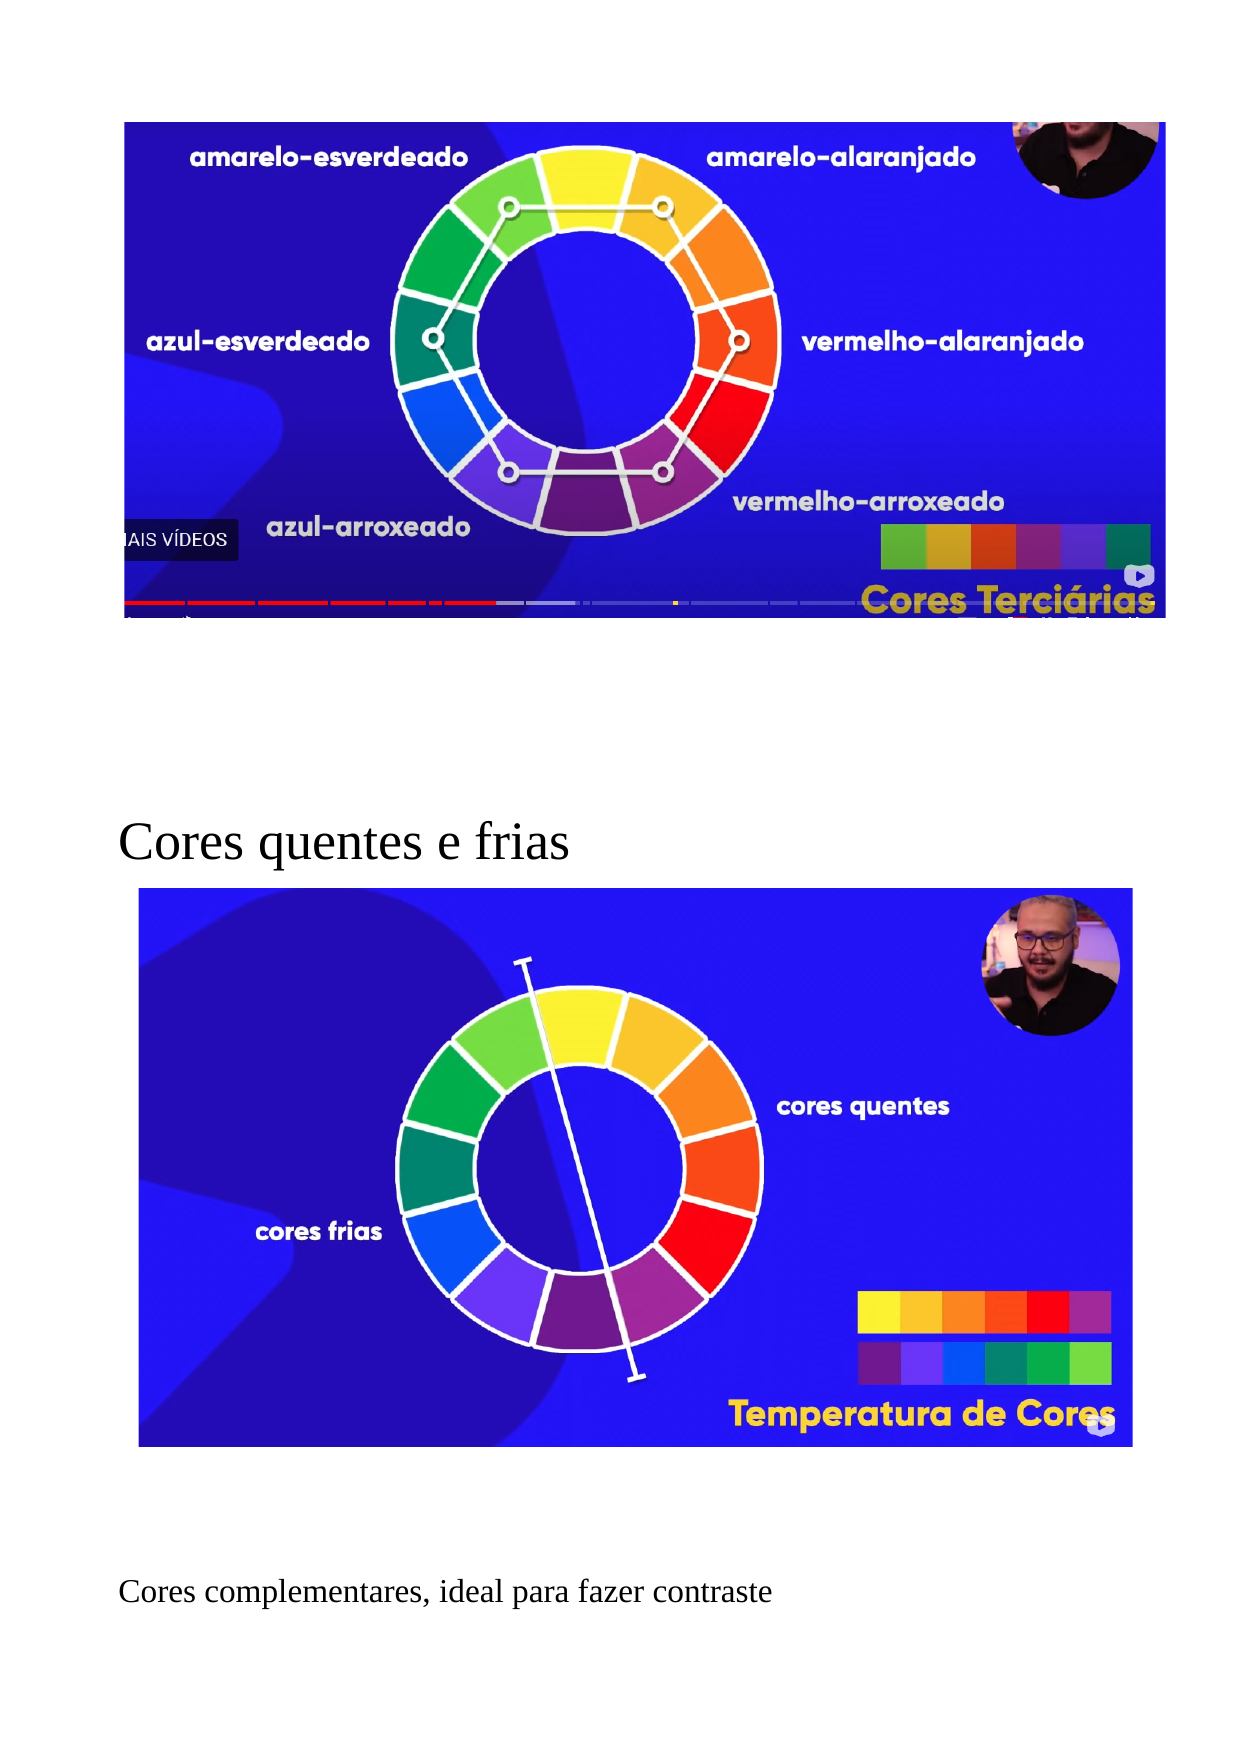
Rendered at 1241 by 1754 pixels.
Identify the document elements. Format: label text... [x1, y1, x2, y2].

text Cores complementares, ideal para fazer contraste [118, 1571, 1122, 1609]
text Cores quentes e frias [118, 809, 1122, 871]
picture [138, 888, 1133, 1447]
picture [124, 122, 1166, 618]
